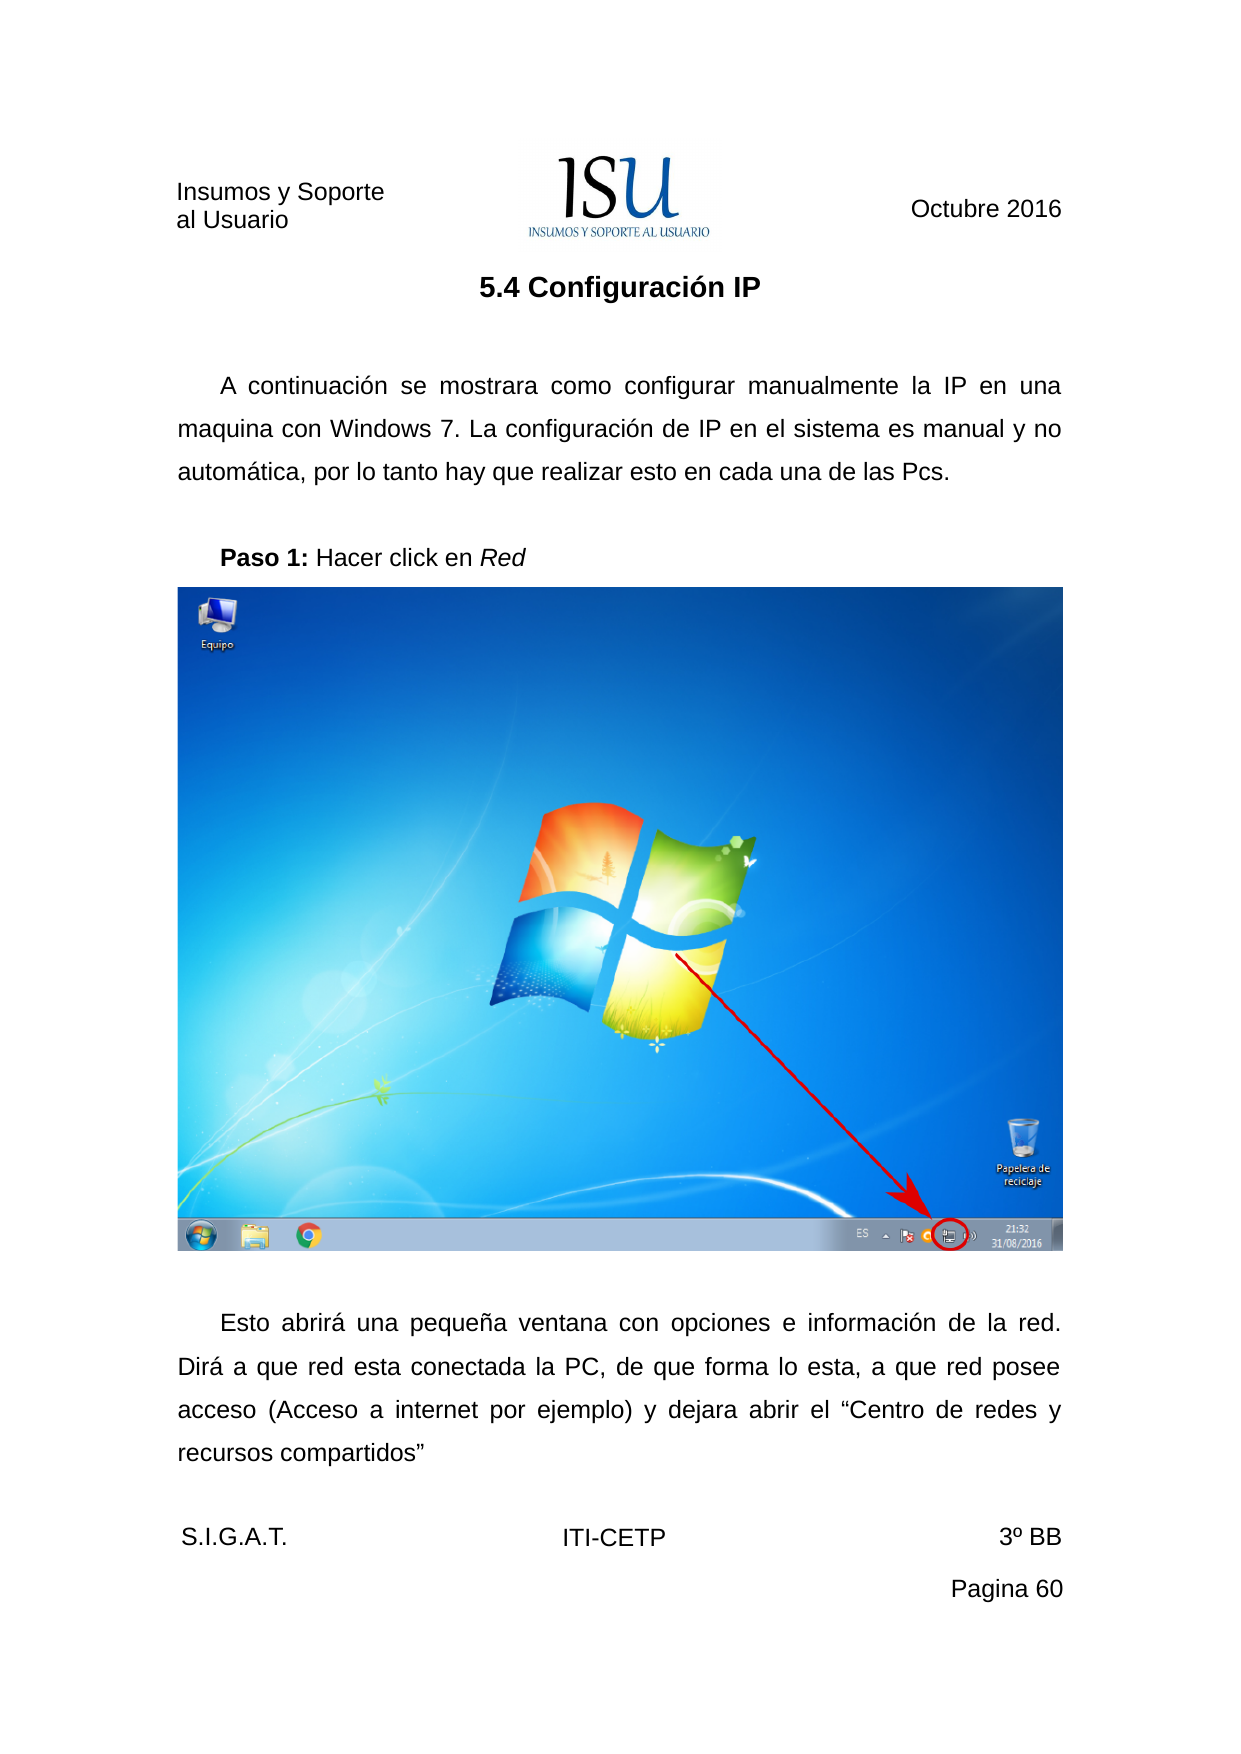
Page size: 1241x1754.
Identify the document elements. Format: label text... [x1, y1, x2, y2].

picture [517, 138, 723, 252]
text Esto abrirá una pequeña ventana con opciones e información de la red. Dirá a que red esta conectada la PC, de que forma lo esta, a que red posee acceso (Acceso a internet por ejemplo) y dejara abrir el “Centro de redes y recursos compartidos” [177, 1308, 1063, 1466]
text A continuación se mostrara como configurar manualmente la IP en una maquina con Windows 7. La configuración de IP en el sistema es manual y no automática, por lo tanto hay que realizar esto en cada una de las Pcs. [177, 371, 1063, 486]
text 5.4 Configuración IP [177, 270, 1063, 304]
text Paso 1: Hacer click en Red [177, 543, 1063, 572]
picture [177, 586, 1063, 1251]
